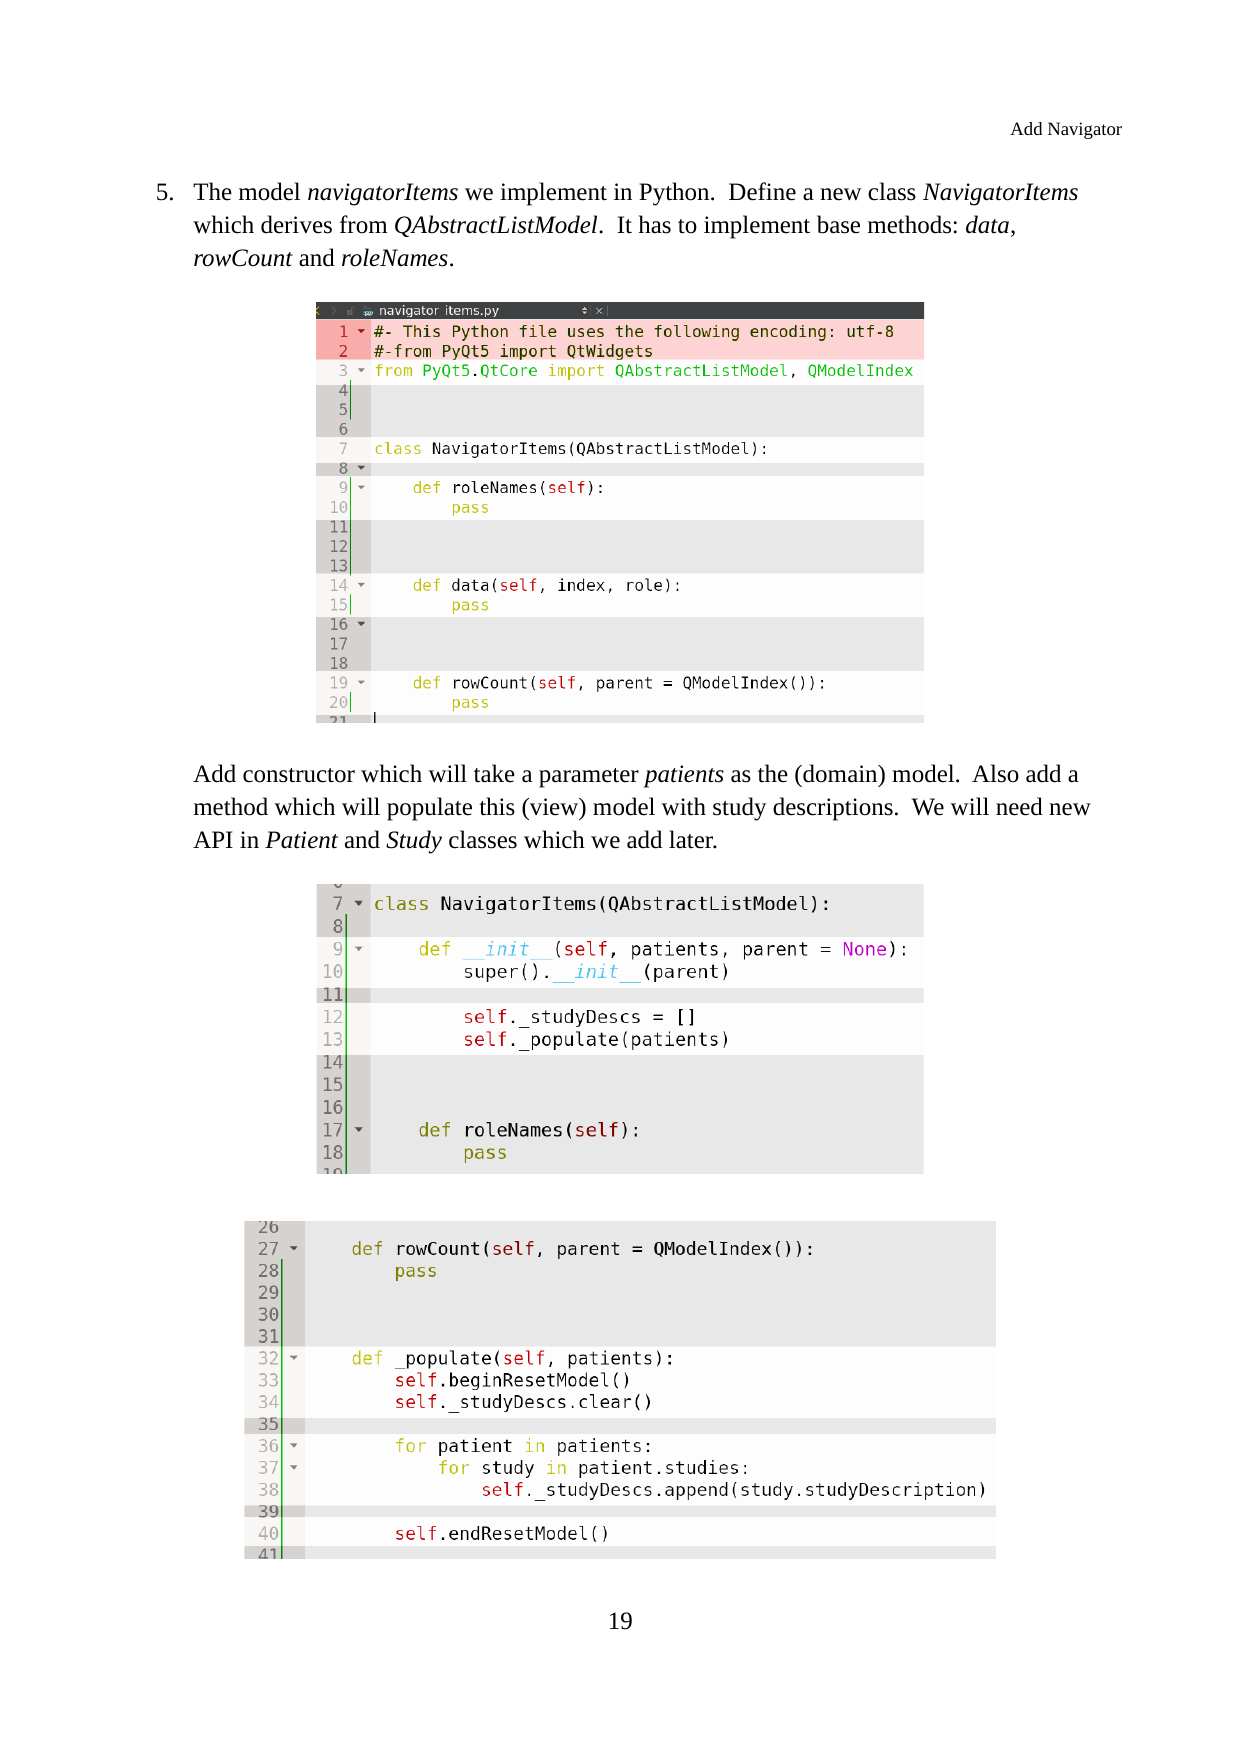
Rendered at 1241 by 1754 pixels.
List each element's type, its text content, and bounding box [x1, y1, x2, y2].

list Add constructor which will take a parameter patients as the (domain) model. Also add a method which will populate this (view) model with study descriptions. We will need new API in Patient and Study classes which we add later. [156, 759, 1122, 854]
picture [316, 302, 925, 723]
list The model navigatorItems we implement in Python. Define a new class NavigatorItems which derives from QAbstractListModel. It has to implement base methods: data, rowCount and roleNames. [156, 177, 1122, 272]
picture [316, 884, 924, 1174]
picture [244, 1221, 996, 1559]
